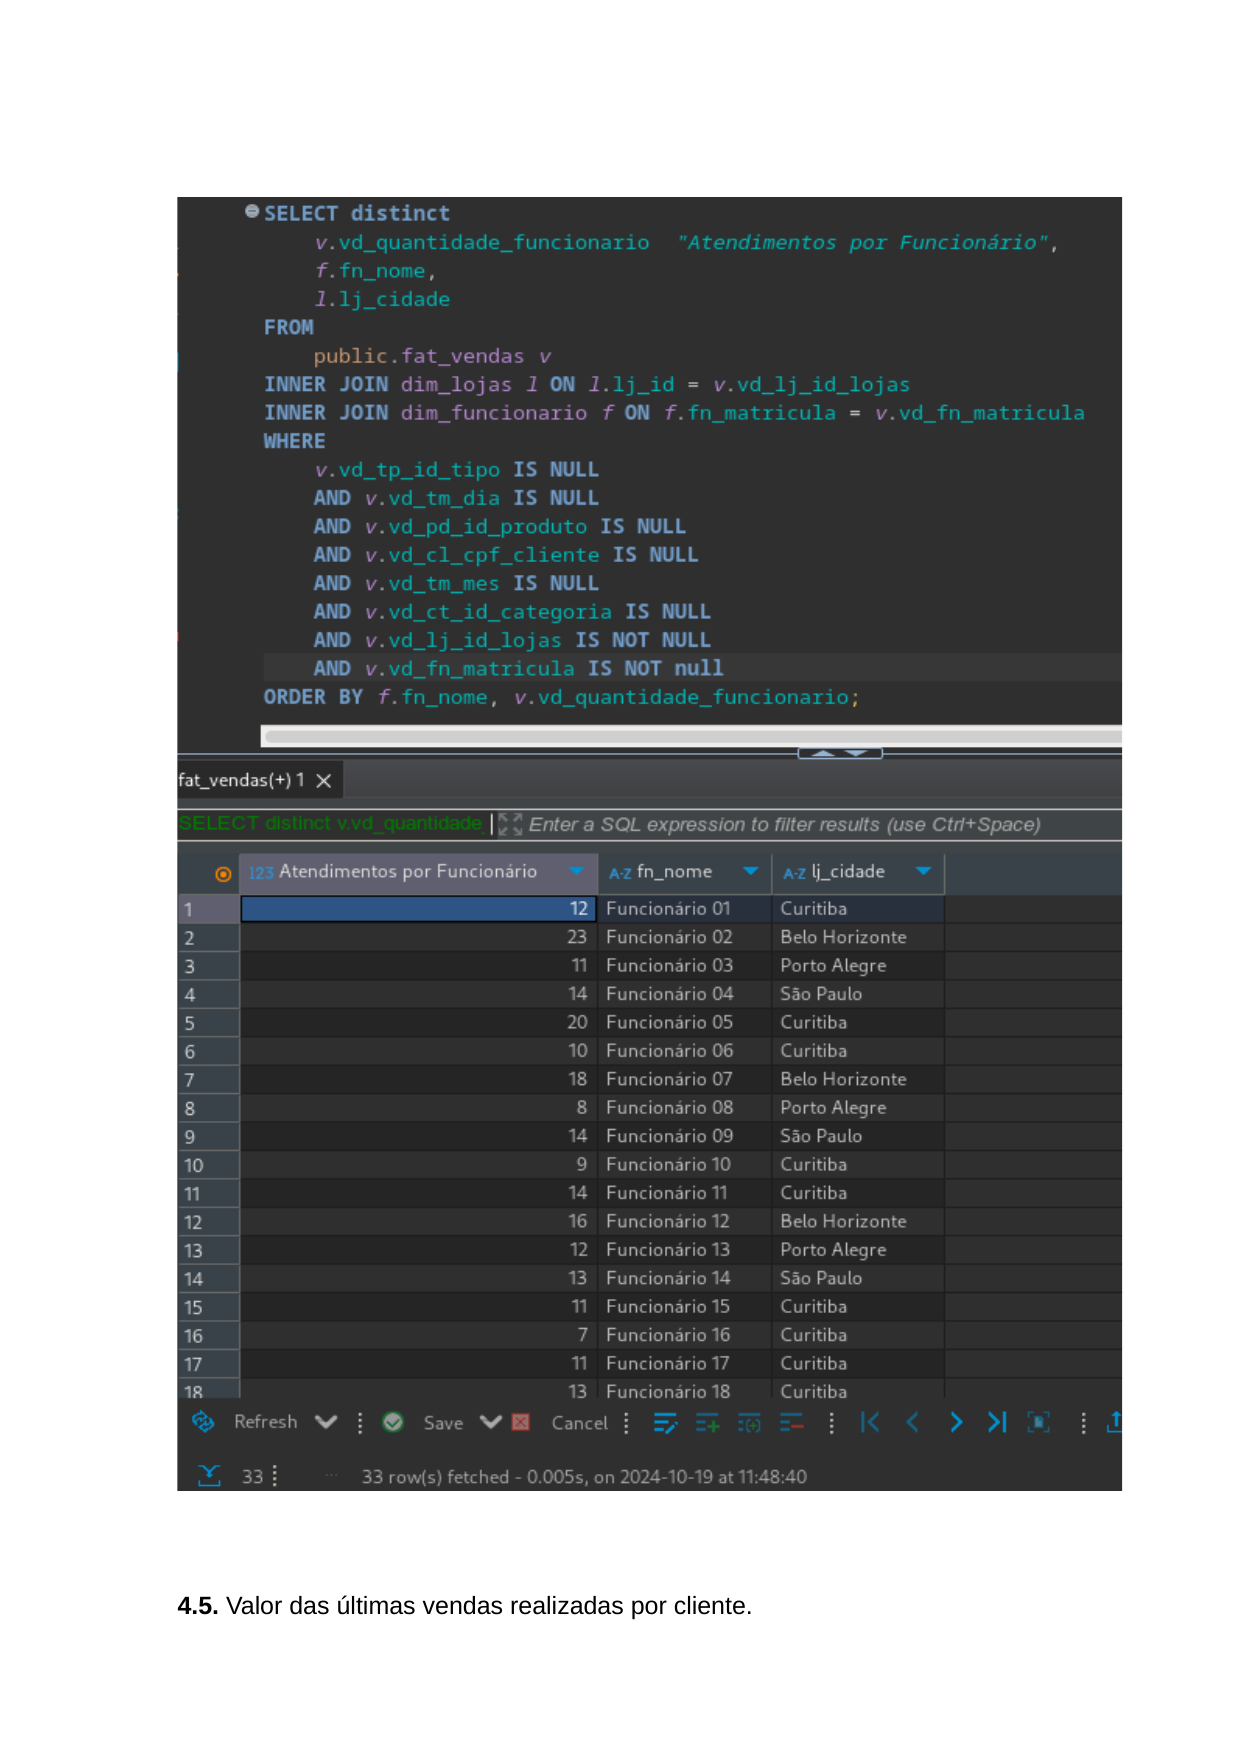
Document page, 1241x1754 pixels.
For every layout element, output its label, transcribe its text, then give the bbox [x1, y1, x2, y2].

text 4.5. Valor das últimas vendas realizadas por cliente. [177, 1591, 1122, 1620]
picture [177, 197, 1123, 1491]
